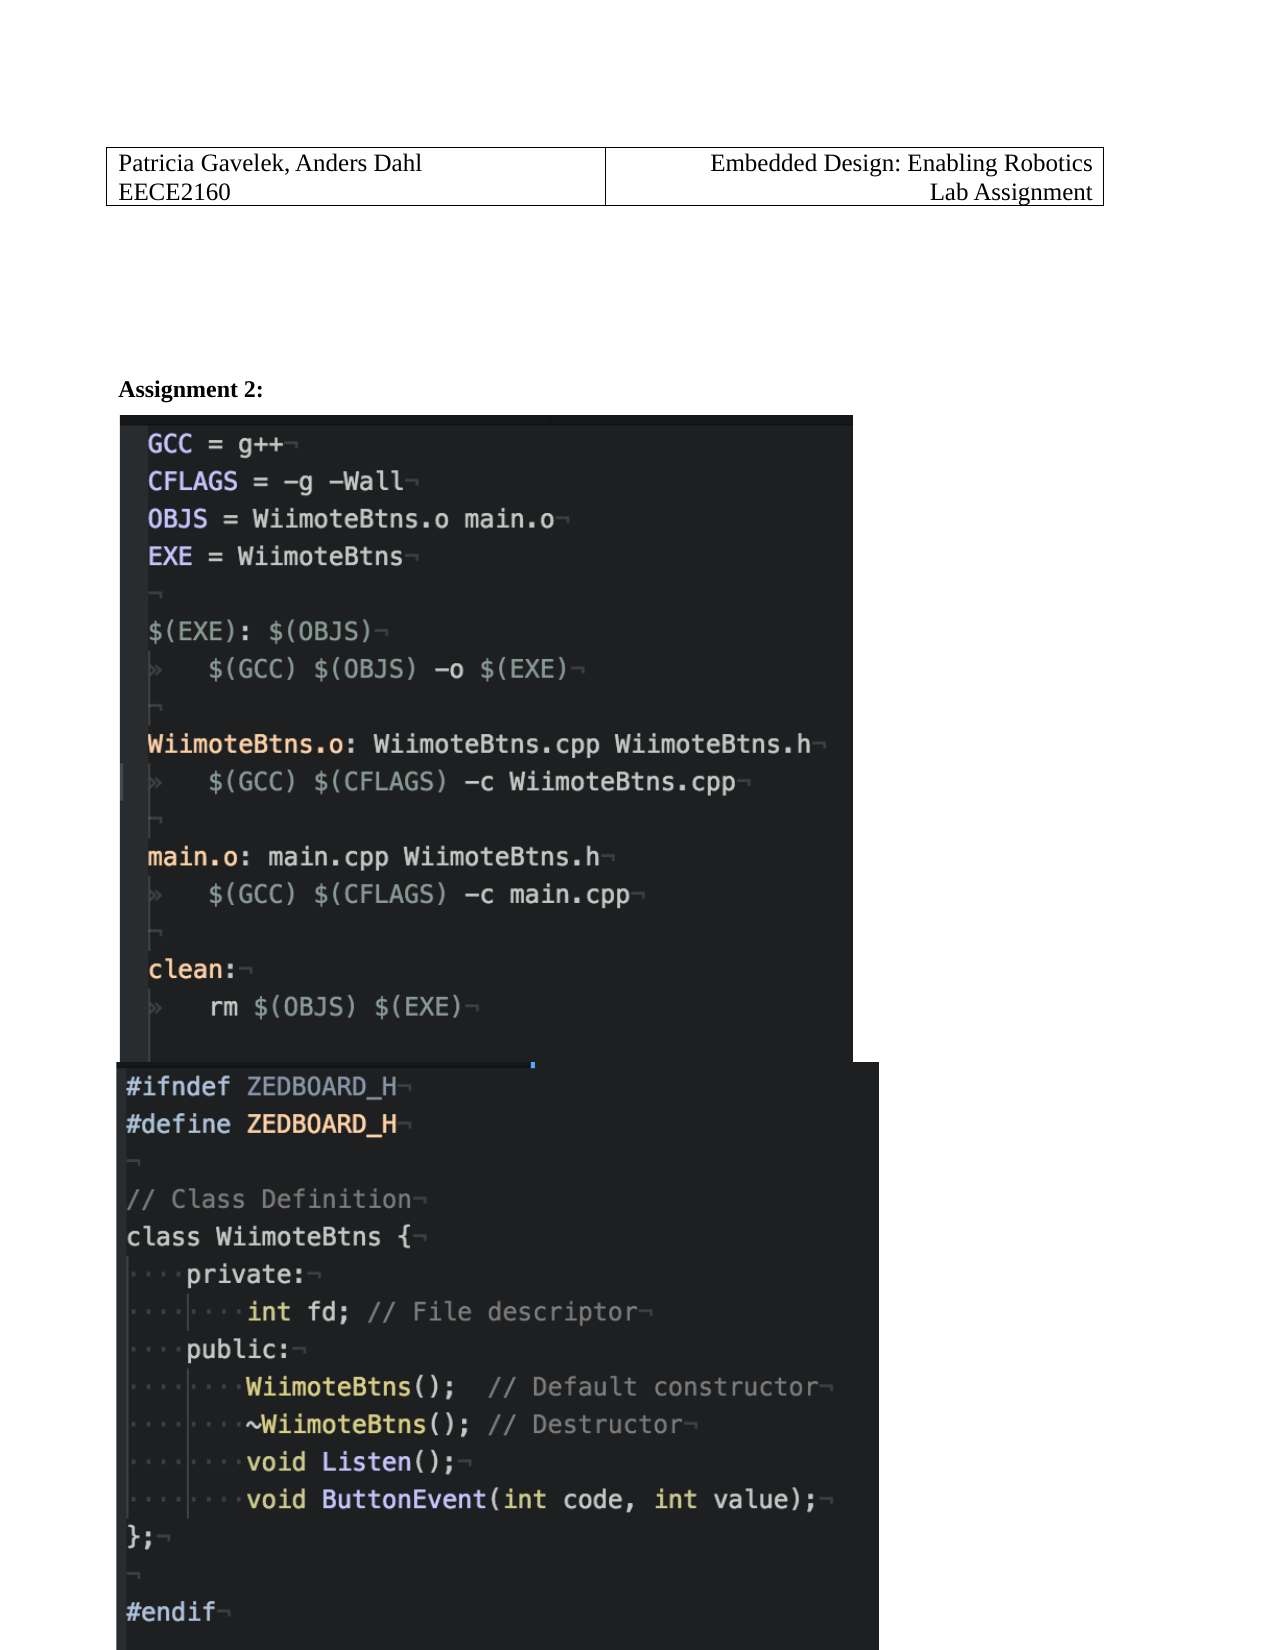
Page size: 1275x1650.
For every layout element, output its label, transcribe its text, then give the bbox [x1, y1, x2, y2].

picture [116, 415, 879, 1650]
text Assignment 2: [118, 375, 1157, 403]
